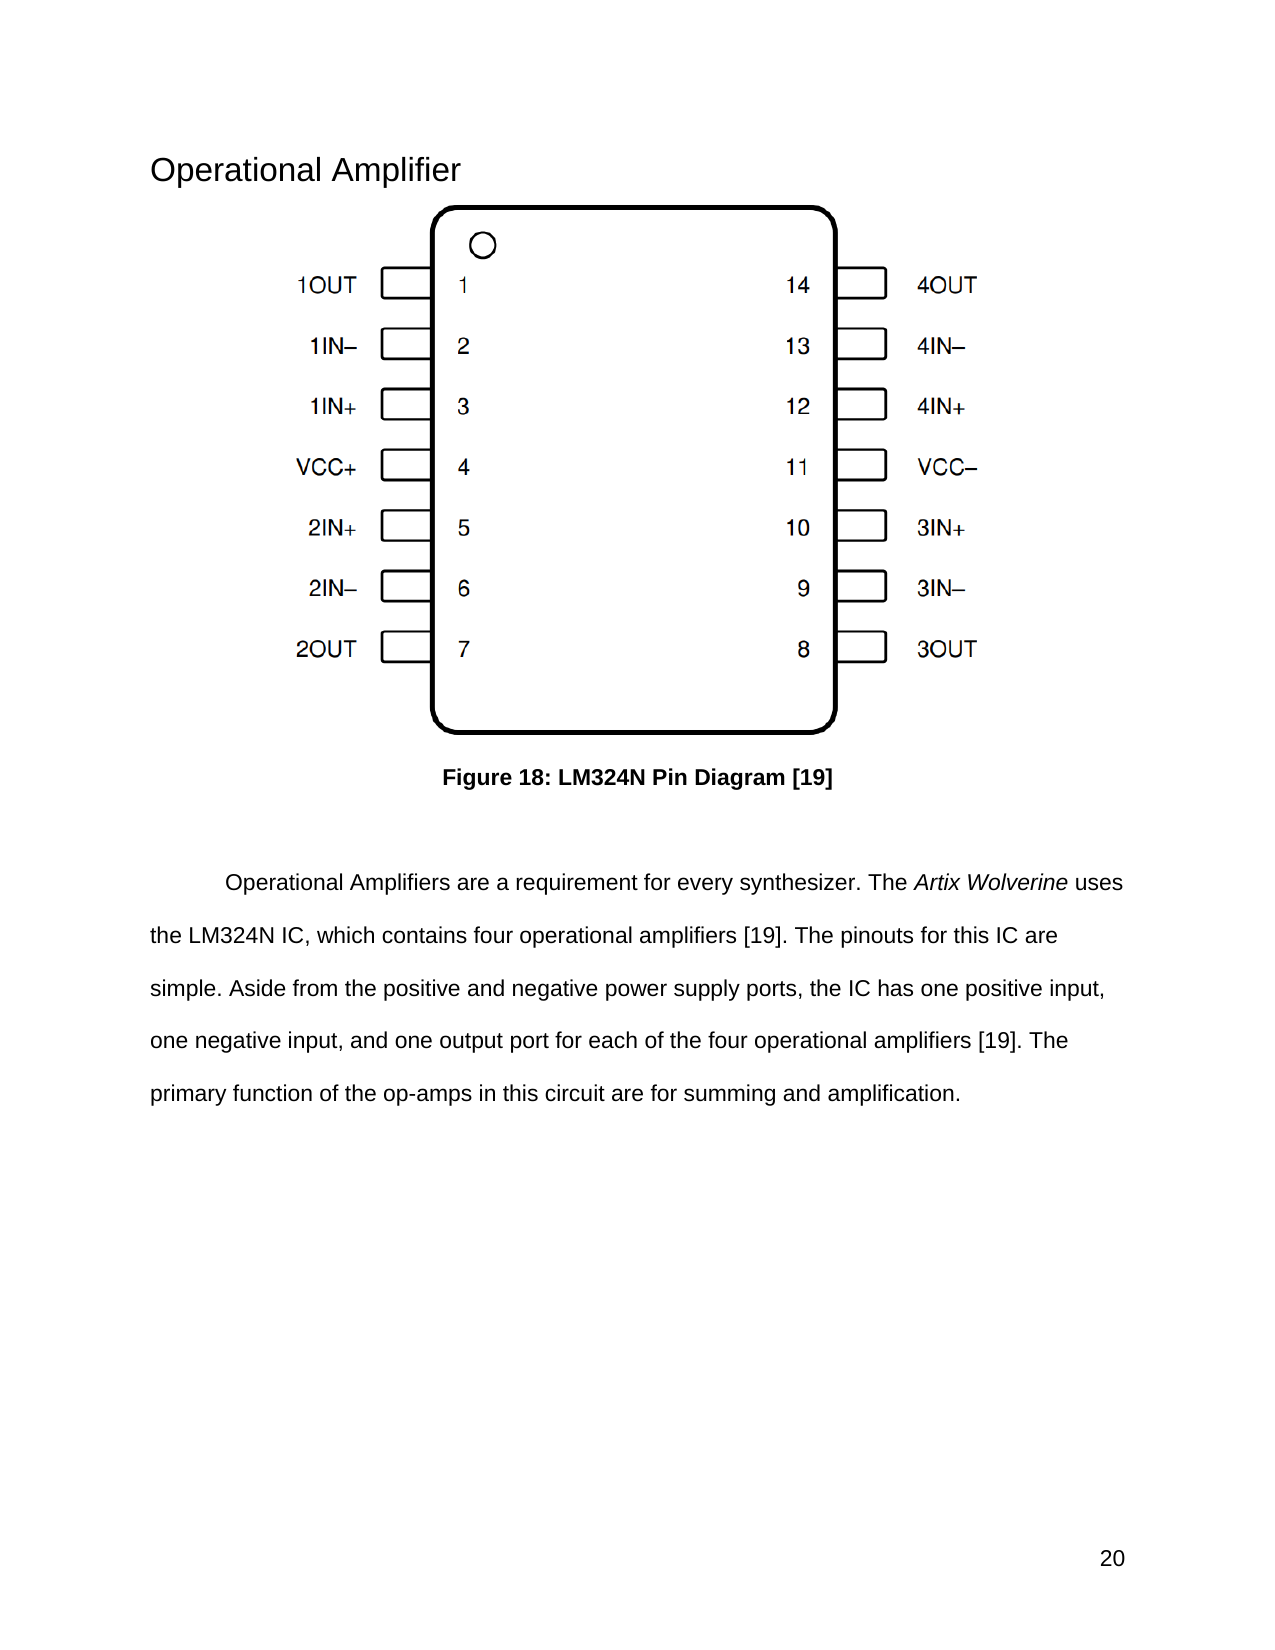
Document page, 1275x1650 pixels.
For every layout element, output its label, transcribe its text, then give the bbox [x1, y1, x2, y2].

text Operational Amplifiers are a requirement for every synthesizer. The Artix Wolverine uses the LM324N IC, which contains four operational amplifiers [19]. The pinouts for this IC are simple. Aside from the positive and negative power supply ports, the IC has one positive input, one negative input, and one output port for each of the four operational amplifiers [19]. The primary function of the op-amps in this circuit are for summing and amplification. [150, 869, 1125, 1107]
text Figure 18: LM324N Pin Diagram [19] [150, 764, 1125, 790]
picture [288, 201, 987, 738]
subtitle Operational Amplifier [150, 150, 1125, 188]
